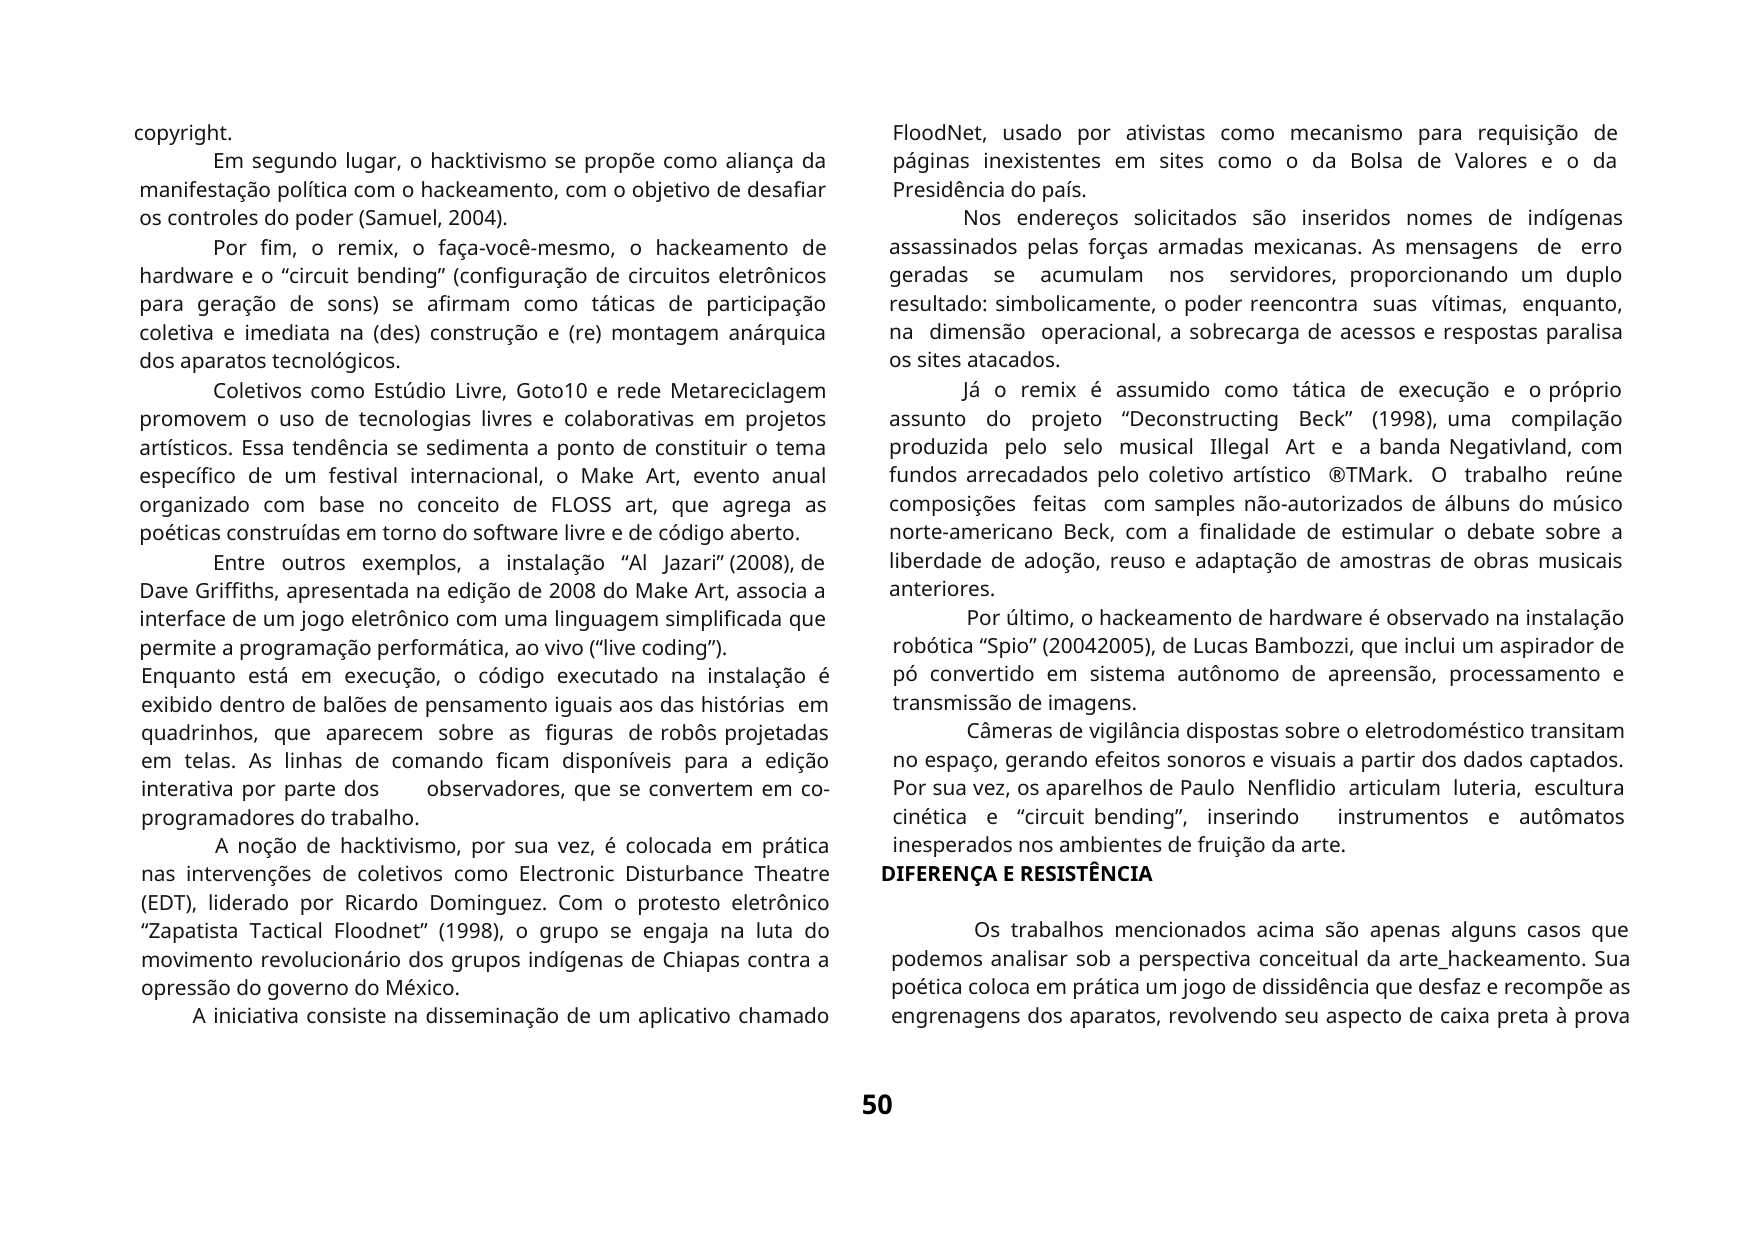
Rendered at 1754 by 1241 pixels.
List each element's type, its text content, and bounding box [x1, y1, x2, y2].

text A noção de hacktivismo, por sua vez, é colocada em prática nas intervenções de coletivos como Electronic Disturbance Theatre (EDT), liderado por Ricardo Dominguez. Com o protesto eletrônico “Zapatista Tactical Floodnet” (1998), o grupo se engaja na luta do movimento revolucionário dos grupos indígenas de Chiapas contra a opressão do governo do México. [141, 831, 831, 1002]
text Os trabalhos mencionados acima são apenas alguns casos que podemos analisar sob a perspectiva conceitual da arte_hackeamento. Sua poética coloca em prática um jogo de dissidência que desfaz e recompõe as engrenagens dos aparatos, revolvendo seu aspecto de caixa preta à prova [891, 916, 1631, 1029]
text copyright. [134, 118, 831, 147]
text Por fim, o remix, o faça-você-mesmo, o hackeamento de hardware e o “circuit bending” (configuração de circuitos eletrônicos para geração de sons) se afirmam como táticas de participação coletiva e imediata na (des) construção e (re) montagem anárquica dos aparatos tecnológicos. [139, 233, 827, 375]
text Nos endereços solicitados são inseridos nomes de indígenas assassinados pelas forças armadas mexicanas. As mensagens de erro geradas se acumulam nos servidores, proporcionando um duplo resultado: simbolicamente, o poder reencontra suas vítimas, enquanto, na dimensão operacional, a sobrecarga de acessos e respostas paralisa os sites atacados. [889, 203, 1624, 374]
text A iniciativa consiste na disseminação de um aplicativo chamado [141, 1002, 831, 1030]
text Enquanto está em execução, o código executado na instalação é exibido dentro de balões de pensamento iguais aos das histórias em quadrinhos, que aparecem sobre as figuras de robôs projetadas em telas. As linhas de comando ficam disponíveis para a edição interativa por parte dos observadores, que se convertem em co-programadores do trabalho. [141, 661, 831, 831]
text FloodNet, usado por ativistas como mecanismo para requisição de páginas inexistentes em sites como o da Bolsa de Valores e o da Presidência do país. [892, 118, 1619, 203]
text Já o remix é assumido como tática de execução e o próprio assunto do projeto “Deconstructing Beck” (1998), uma compilação produzida pelo selo musical Illegal Art e a banda Negativland, com fundos arrecadados pelo coletivo artístico ®TMark. O trabalho reúne composições feitas com samples não-autorizados de álbuns do músico norte-americano Beck, com a finalidade de estimular o debate sobre a liberdade de adoção, reuso e adaptação de amostras de obras musicais anteriores. [889, 375, 1624, 603]
text Por último, o hackeamento de hardware é observado na instalação robótica “Spio” (2004­2005), de Lucas Bambozzi, que inclui um aspirador de pó convertido em sistema autônomo de apreensão, processamento e transmissão de imagens. [892, 603, 1626, 716]
text Câmeras de vigilância dispostas sobre o eletrodoméstico transitam no espaço, gerando efeitos sonoros e visuais a partir dos dados captados. Por sua vez, os aparelhos de Paulo Nenflidio articulam luteria, escultura cinética e “circuit bending”, inserindo instrumentos e autômatos inesperados nos ambientes de fruição da arte. [892, 716, 1626, 859]
text Entre outros exemplos, a instalação “Al Jazari” (2008), de Dave Griffiths, apresentada na edição de 2008 do Make Art, associa a interface de um jogo eletrônico com uma linguagem simplificada que permite a programação performática, ao vivo (“live coding”). [139, 548, 827, 661]
text Coletivos como Estúdio Livre, Goto10 e rede Metareciclagem promovem o uso de tecnologias livres e colaborativas em projetos artísticos. Essa tendência se sedimenta a ponto de constituir o tema específico de um festival internacional, o Make Art, evento anual organizado com base no conceito de FLOSS art, que agrega as poéticas construídas em torno do software livre e de código aberto. [139, 376, 827, 547]
text Em segundo lugar, o hacktivismo se propõe como aliança da manifestação política com o hackeamento, com o objetivo de desafiar os controles do poder (Samuel, 2004). [139, 147, 827, 231]
text DIFERENÇA E RESISTÊNCIA [864, 859, 1628, 887]
